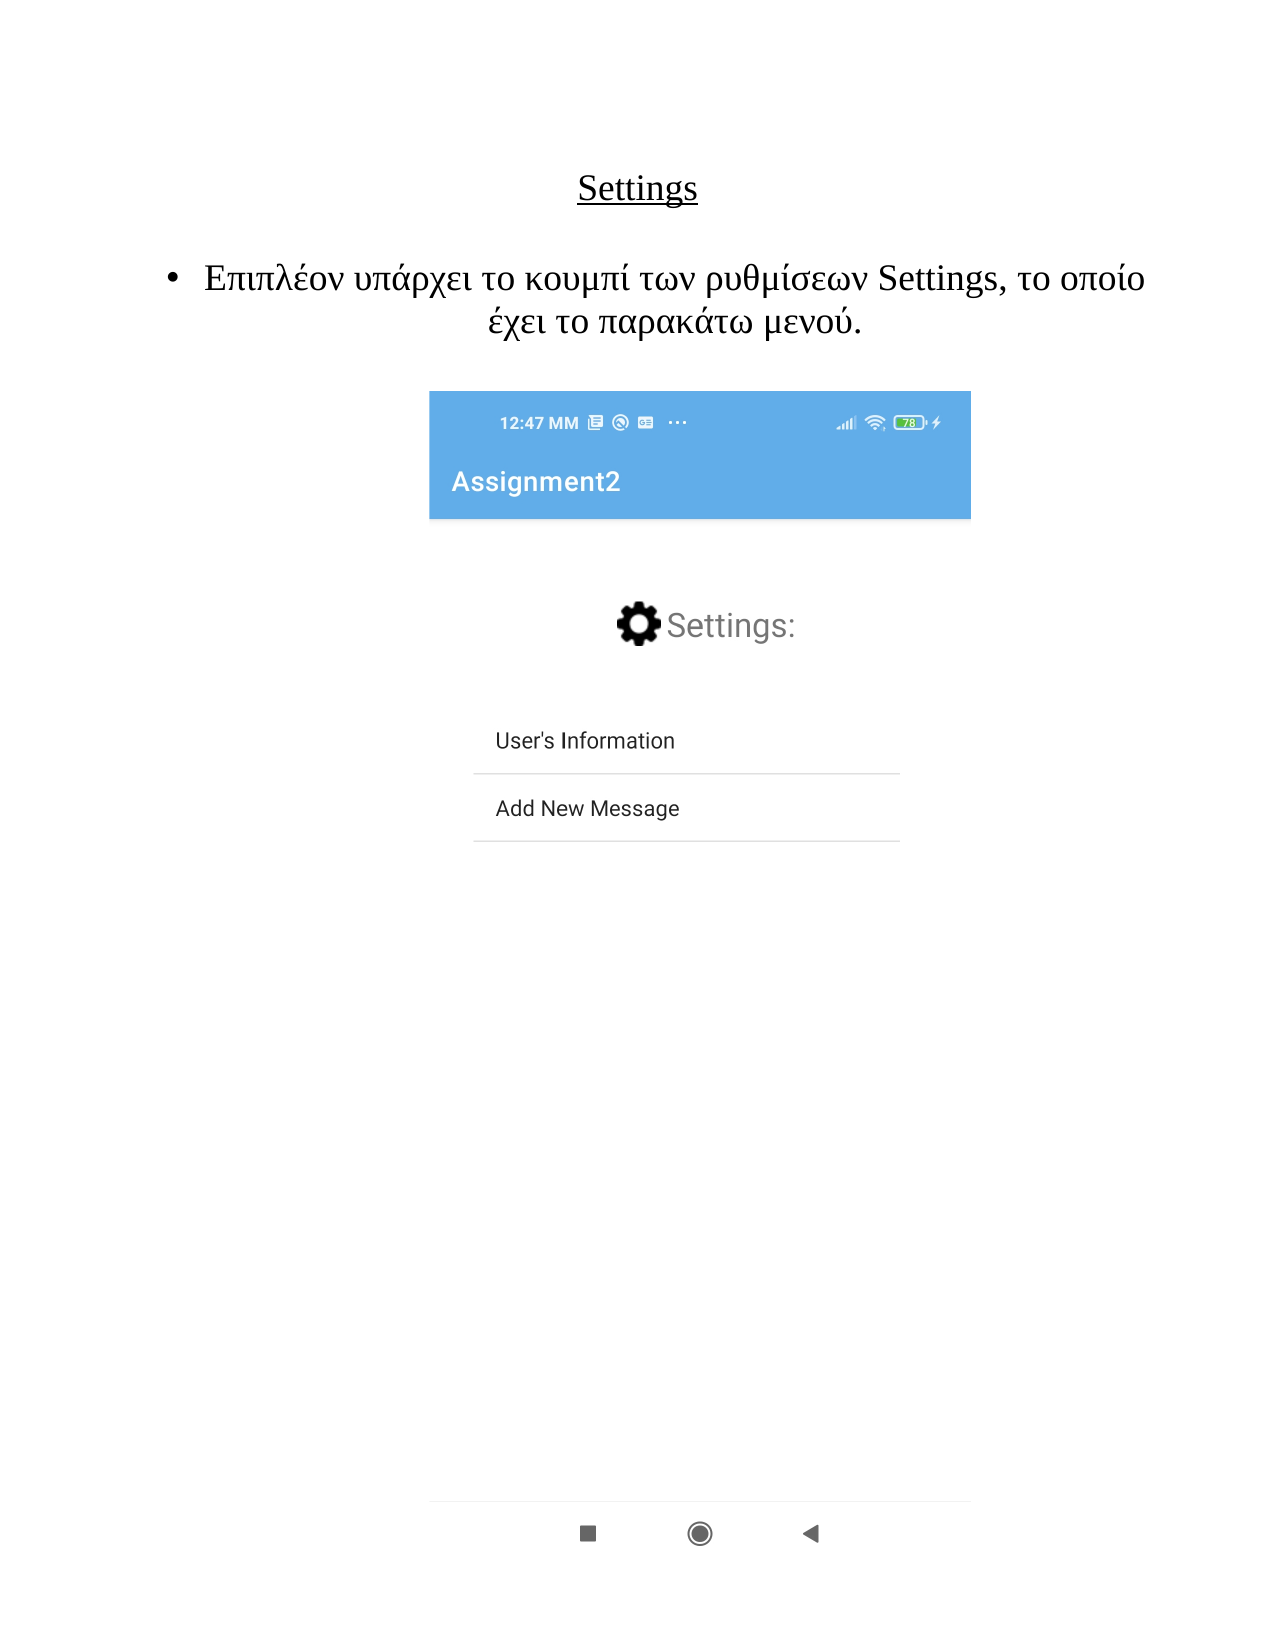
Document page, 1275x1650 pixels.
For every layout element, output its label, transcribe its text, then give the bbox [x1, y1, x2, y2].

picture [429, 391, 971, 1566]
text Settings [118, 165, 1157, 208]
list Επιπλέον υπάρχει το κουμπί των ρυθμίσεων Settings, το οποίο έχει το παρακάτω μενού. [156, 256, 1157, 342]
